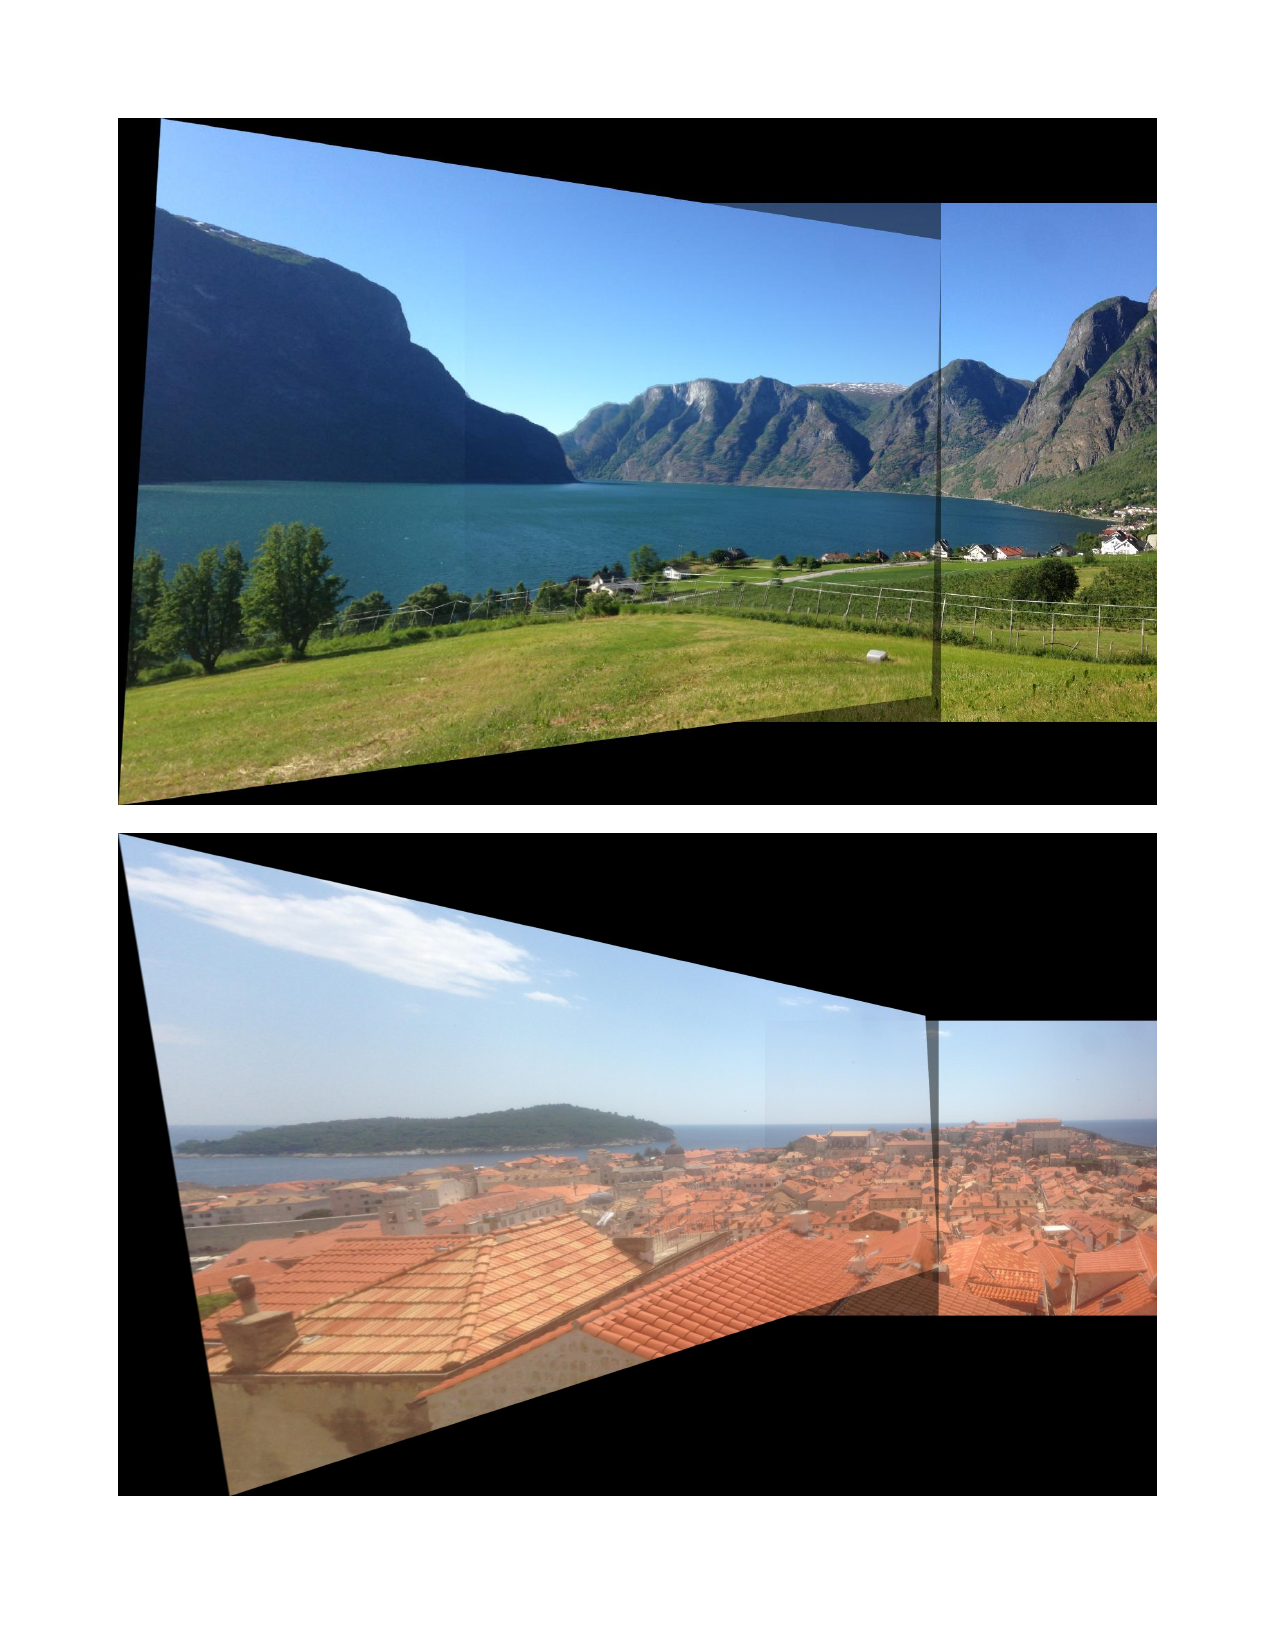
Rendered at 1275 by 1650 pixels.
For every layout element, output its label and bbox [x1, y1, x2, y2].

picture [118, 833, 1157, 1496]
picture [118, 118, 1157, 805]
